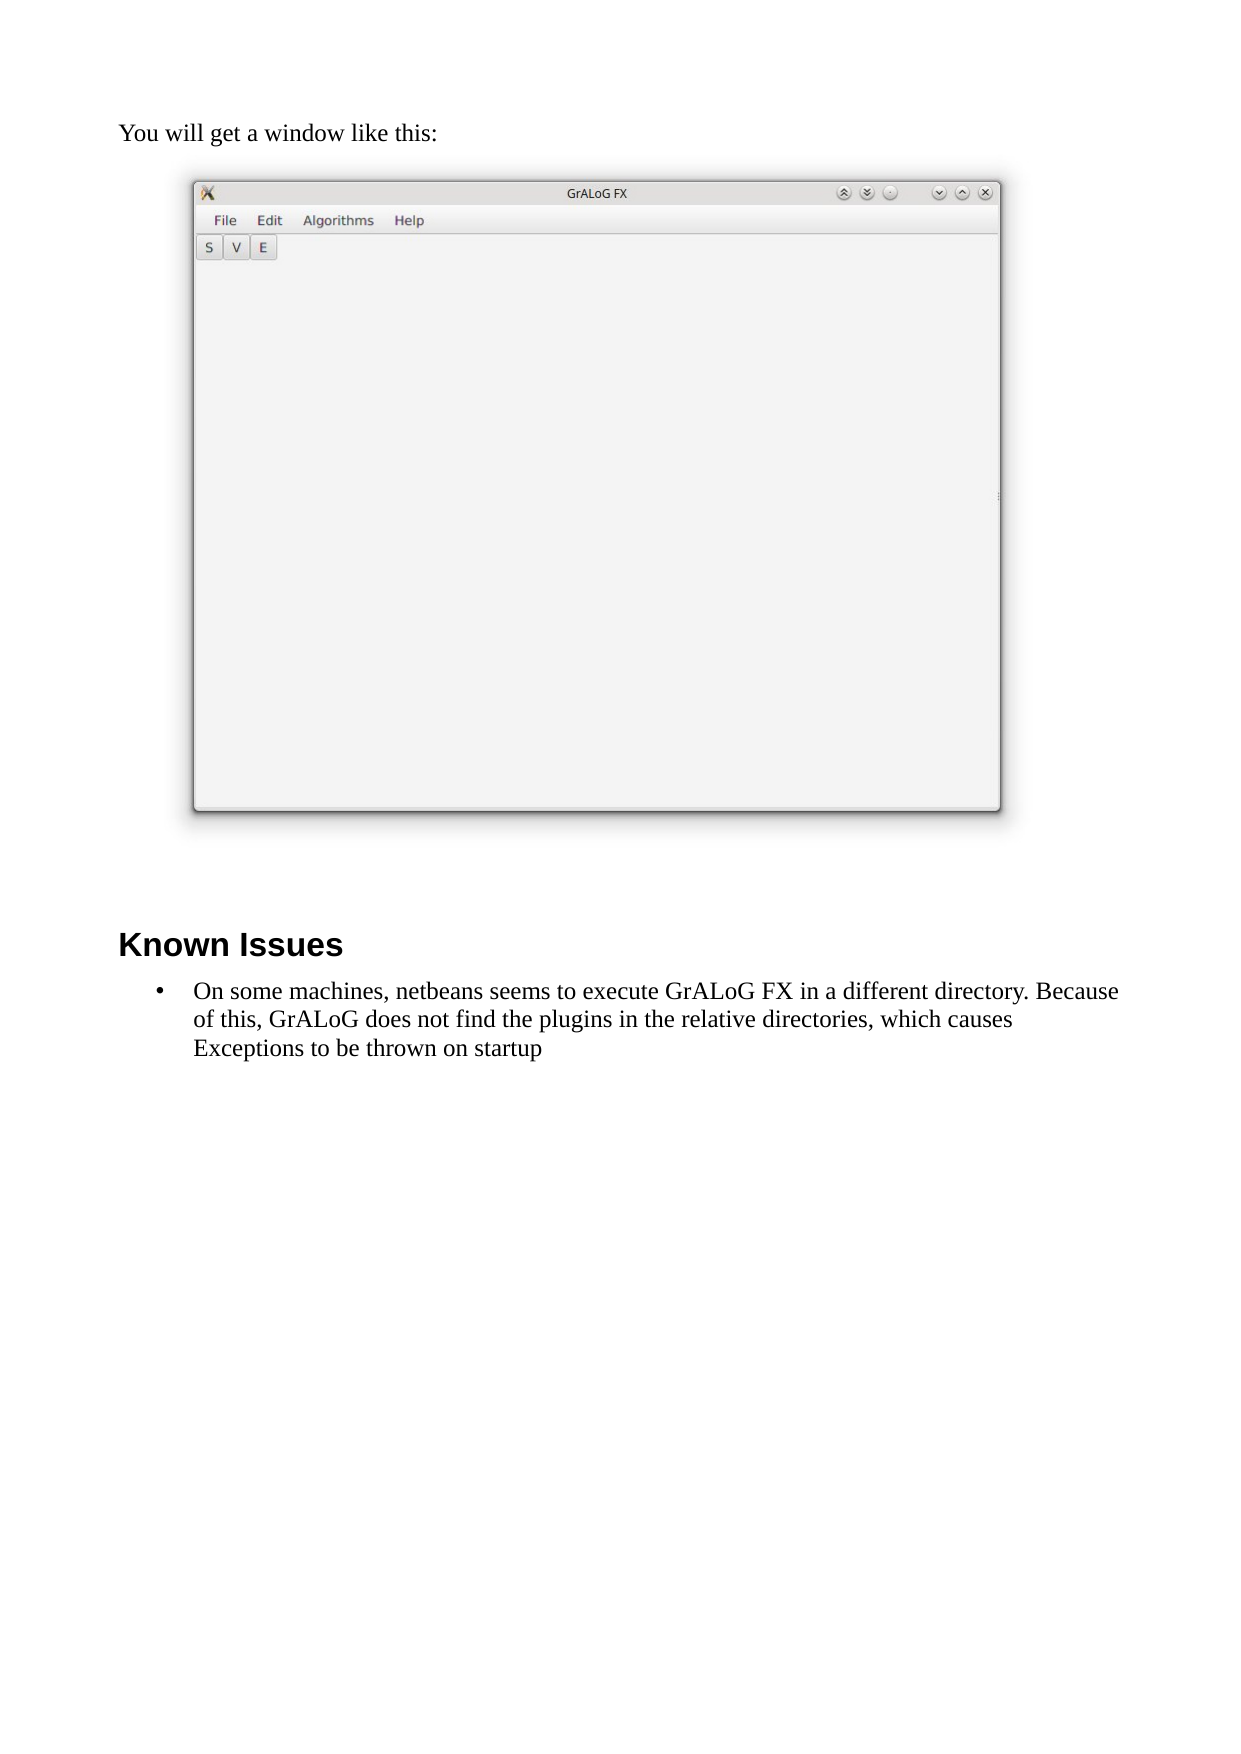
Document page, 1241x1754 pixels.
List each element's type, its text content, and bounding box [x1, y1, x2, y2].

subtitle On some machines, netbeans seems to execute GrALoG FX in a different directory. Because of this, GrALoG does not find the plugins in the relative directories, which causes Exceptions to be thrown on startup [156, 976, 1122, 1062]
subtitle You will get a window like this: [118, 118, 1122, 147]
subtitle Known Issues [118, 924, 1122, 963]
picture [163, 153, 1033, 848]
